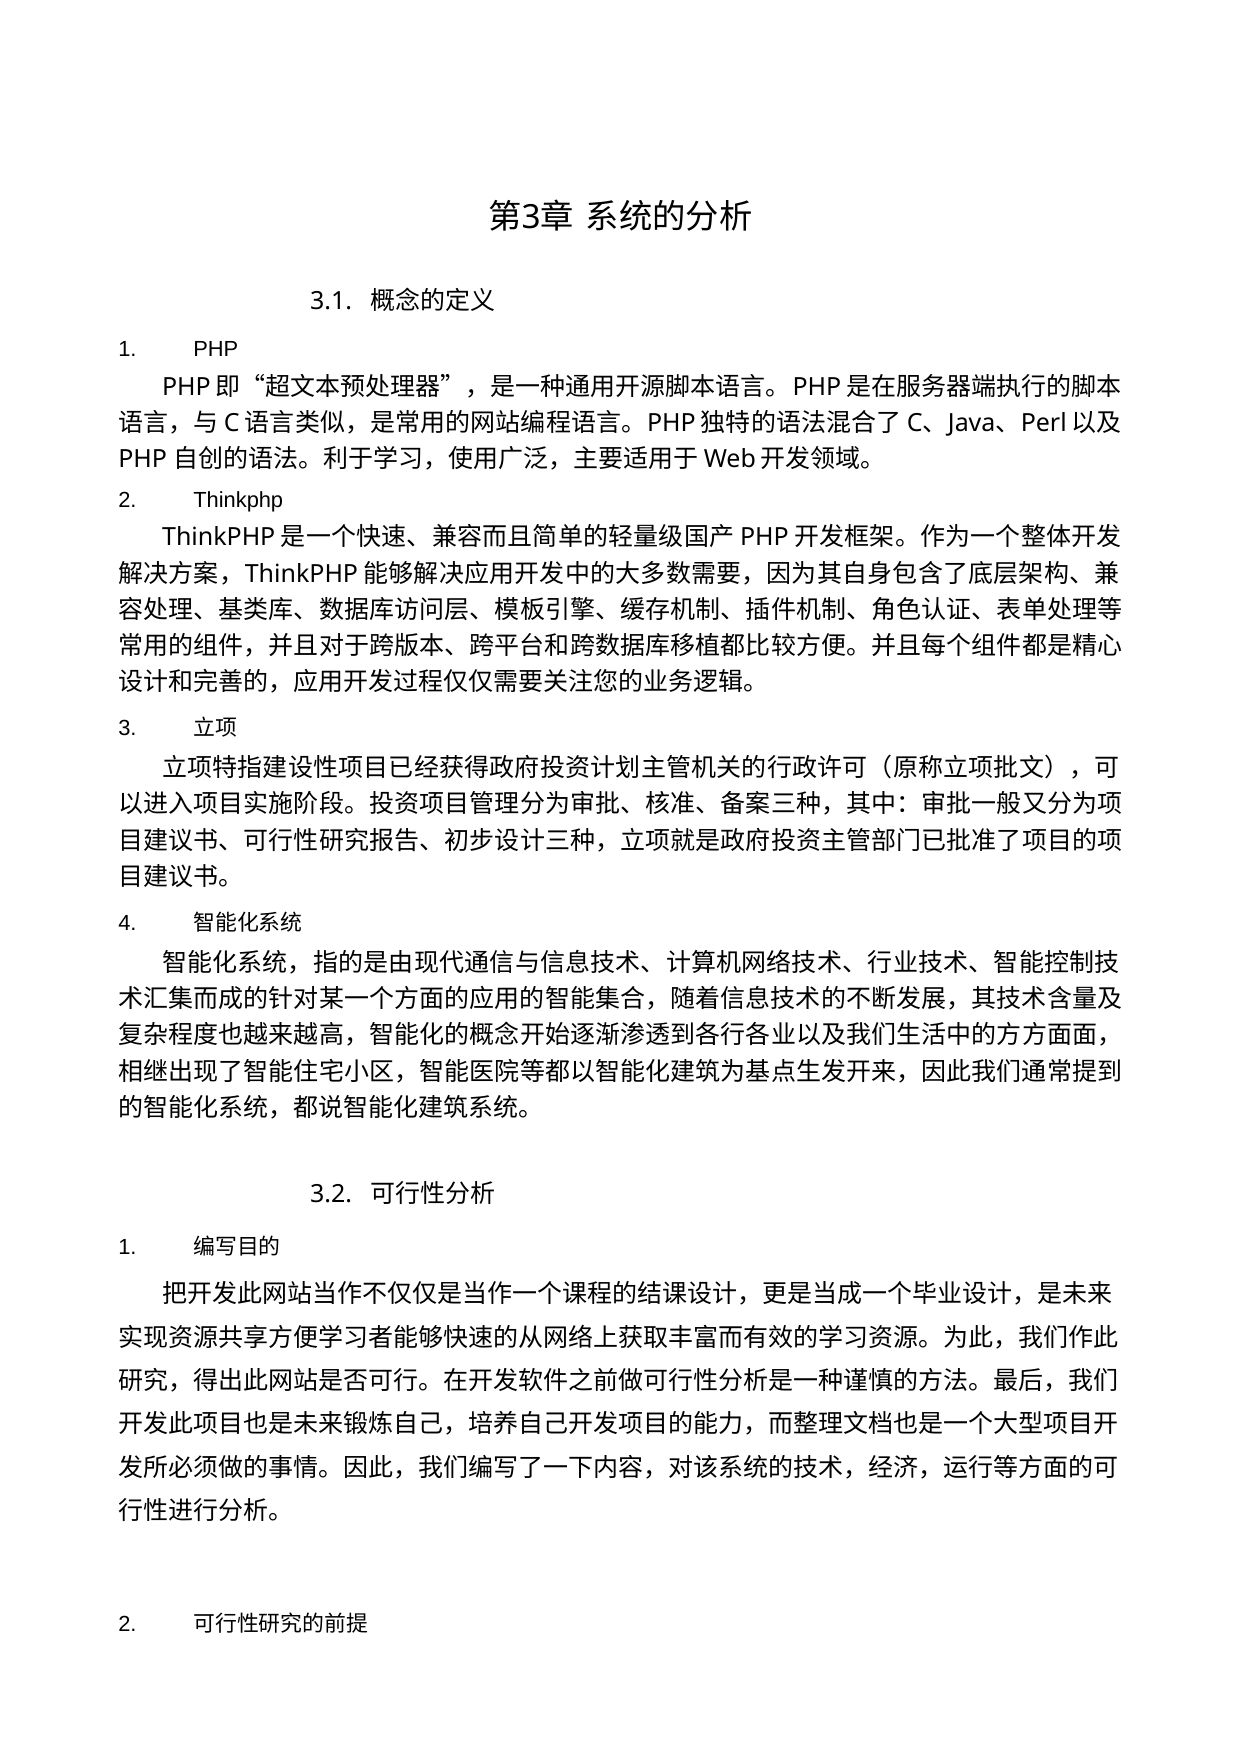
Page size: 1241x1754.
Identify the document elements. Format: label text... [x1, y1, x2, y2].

text 把开发此网站当作不仅仅是当作一个课程的结课设计，更是当成一个毕业设计，是未来实现资源共享方便学习者能够快速的从网络上获取丰富而有效的学习资源。为此，我们作此研究，得出此网站是否可行。在开发软件之前做可行性分析是一种谨慎的方法。最后，我们开发此项目也是未来锻炼自己，培养自己开发项目的能力，而整理文档也是一个大型项目开发所必须做的事情。因此，我们编写了一下内容，对该系统的技术，经济，运行等方面的可行性进行分析。 [118, 1273, 1122, 1527]
text 智能化系统，指的是由现代通信与信息技术、计算机网络技术、行业技术、智能控制技术汇集而成的针对某一个方面的应用的智能集合，随着信息技术的不断发展，其技术含量及复杂程度也越来越高，智能化的概念开始逐渐渗透到各行各业以及我们生活中的方方面面，相继出现了智能住宅小区，智能医院等都以智能化建筑为基点生发开来，因此我们通常提到的智能化系统，都说智能化建筑系统。 [118, 942, 1122, 1124]
subtitle 可行性研究的前提 [118, 1606, 1122, 1638]
subtitle Thinkphp [118, 487, 1122, 512]
subtitle 编写目的 [118, 1229, 1122, 1261]
subtitle 可行性分析 [310, 1174, 1122, 1210]
text ThinkPHP是一个快速、兼容而且简单的轻量级国产PHP开发框架。作为一个整体开发解决方案，ThinkPHP能够解决应用开发中的大多数需要，因为其自身包含了底层架构、兼容处理、基类库、数据库访问层、模板引擎、缓存机制、插件机制、角色认证、表单处理等常用的组件，并且对于跨版本、跨平台和跨数据库移植都比较方便。并且每个组件都是精心设计和完善的，应用开发过程仅仅需要关注您的业务逻辑。 [118, 517, 1122, 698]
text 立项特指建设性项目已经获得政府投资计划主管机关的行政许可（原称立项批文），可以进入项目实施阶段。投资项目管理分为审批、核准、备案三种，其中：审批一般又分为项目建议书、可行性研究报告、初步设计三种，立项就是政府投资主管部门已批准了项目的项目建议书。 [118, 748, 1122, 893]
text PHP即“超文本预处理器”，是一种通用开源脚本语言。PHP是在服务器端执行的脚本语言，与C语言类似，是常用的网站编程语言。PHP独特的语法混合了C、Java、Perl以及 PHP 自创的语法。利于学习，使用广泛，主要适用于Web开发领域。 [118, 366, 1122, 475]
subtitle 概念的定义 [310, 281, 1122, 317]
subtitle 智能化系统 [118, 904, 1122, 936]
subtitle 系统的分析 [118, 190, 1122, 238]
subtitle PHP [118, 336, 1122, 361]
subtitle 立项 [118, 710, 1122, 741]
